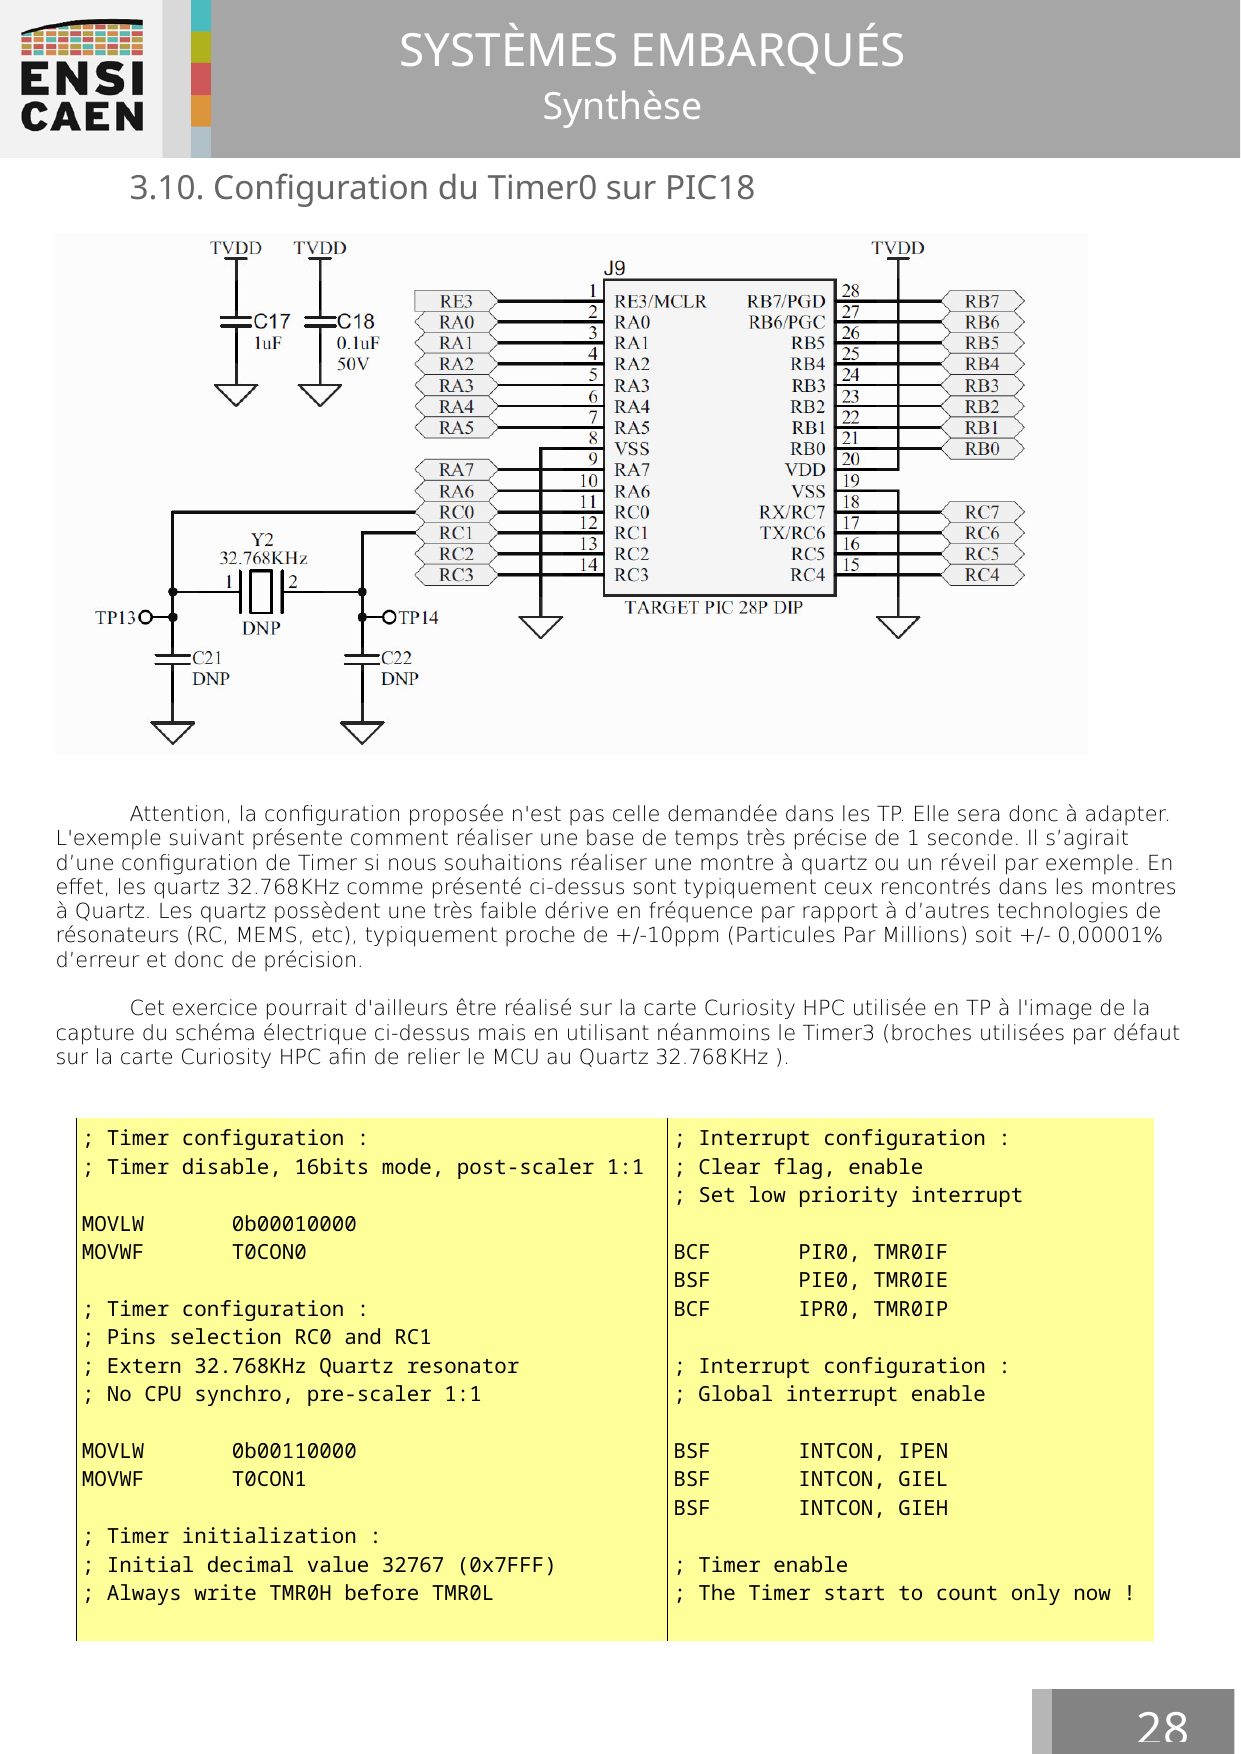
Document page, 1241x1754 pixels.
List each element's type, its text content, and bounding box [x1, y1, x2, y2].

picture [55, 233, 1088, 754]
table_header ; Interrupt configuration : ; Clear flag, enable ; Set low priority interrupt BCF PIR0, TMR0IF BSF PIE0, TMR0IE BCF IPR0, TMR0IP ; Interrupt configuration : ; Global interrupt enable BSF INTCON, IPEN BSF INTCON, GIEL BSF INTCON, GIEH ; Timer enable ; The Timer start to count only now ! [668, 1118, 1154, 1641]
picture [1032, 1689, 1235, 1754]
text 3.10. Configuration du Timer0 sur PIC18 [55, 164, 1189, 209]
picture [0, 0, 1241, 158]
text Attention, la configuration proposée n'est pas celle demandée dans les TP. Elle sera donc à adapter. L'exemple suivant présente comment réaliser une base de temps très précise de 1 seconde. Il s’agirait d’une configuration de Timer si nous souhaitions réaliser une montre à quartz ou un réveil par exemple. En effet, les quartz 32.768KHz comme présenté ci-dessus sont typiquement ceux rencontrés dans les montres à Quartz. Les quartz possèdent une très faible dérive en fréquence par rapport à d’autres technologies de résonateurs (RC, MEMS, etc), typiquement proche de +/-10ppm (Particules Par Millions) soit +/- 0,00001% d’erreur et donc de précision. [55, 802, 1189, 972]
table_header ; Timer configuration : ; Timer disable, 16bits mode, post-scaler 1:1 MOVLW 0b00010000 MOVWF T0CON0 ; Timer configuration : ; Pins selection RC0 and RC1 ; Extern 32.768KHz Quartz resonator ; No CPU synchro, pre-scaler 1:1 MOVLW 0b00110000 MOVWF T0CON1 ; Timer initialization : ; Initial decimal value 32767 (0x7FFF) ; Always write TMR0H before TMR0L [77, 1118, 667, 1641]
text Cet exercice pourrait d'ailleurs être réalisé sur la carte Curiosity HPC utilisée en TP à l'image de la capture du schéma électrique ci-dessus mais en utilisant néanmoins le Timer3 (broches utilisées par défaut sur la carte Curiosity HPC afin de relier le MCU au Quartz 32.768KHz ). [55, 996, 1189, 1069]
